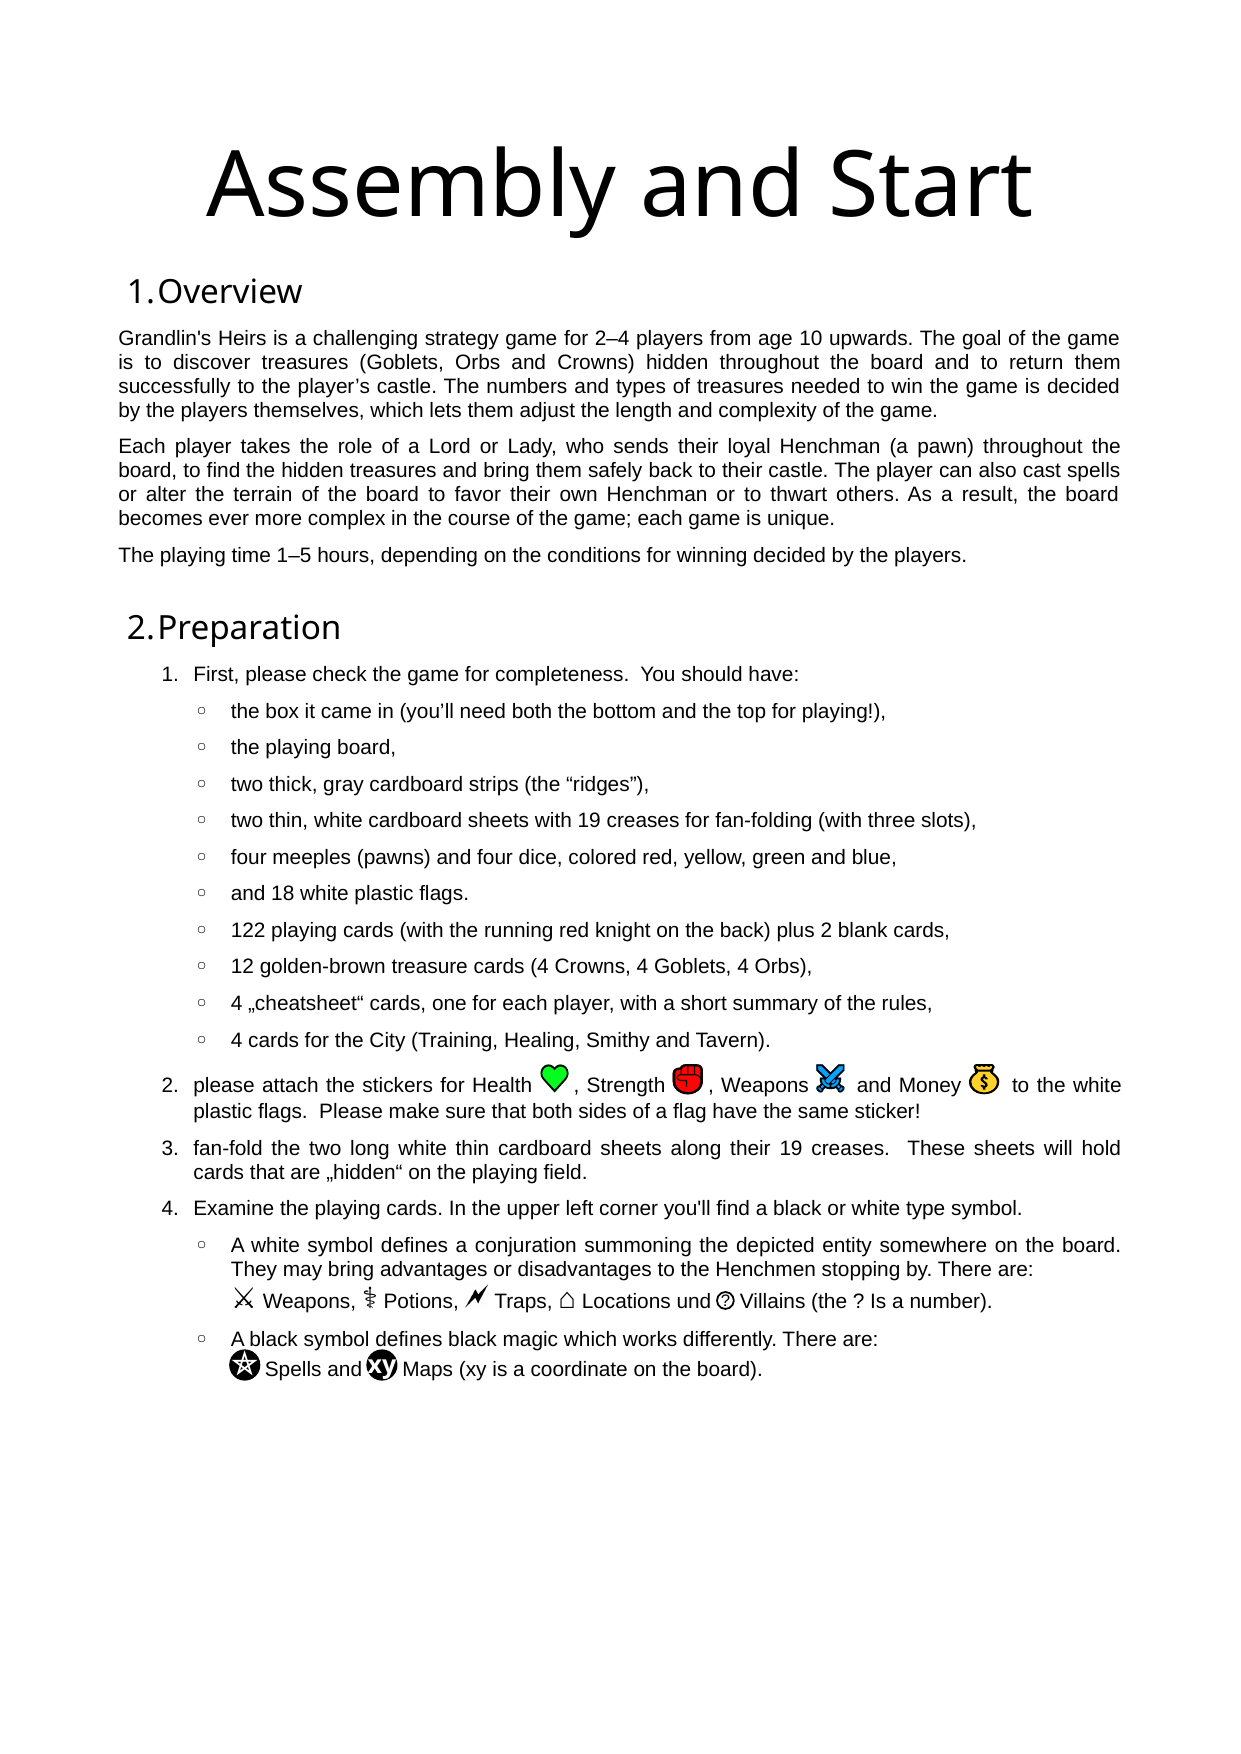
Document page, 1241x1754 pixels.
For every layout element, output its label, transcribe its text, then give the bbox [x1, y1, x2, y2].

list A black symbol defines black magic which works differently. There are: Spells and Maps (xy is a coordinate on the board). [193, 1327, 1122, 1381]
list 12 golden-brown treasure cards (4 Crowns, 4 Goblets, 4 Orbs), [193, 954, 1122, 978]
list 4 „cheatsheet“ cards, one for each player, with a short summary of the rules, [193, 991, 1122, 1015]
list the playing board, [193, 735, 1122, 759]
picture [464, 1282, 489, 1309]
list 4 cards for the City (Training, Healing, Smithy and Tavern). [193, 1027, 1122, 1052]
list four meeples (pawns) and four dice, colored red, yellow, green and blue, [193, 845, 1122, 869]
text Each player takes the role of a Lord or Lady, who sends their loyal Henchman (a pawn) throughout the board, to find the hidden treasures and bring them safely back to their castle. The player can also cast spells or alter the terrain of the board to favor their own Henchman or to thwart others. As a result, the board becomes ever more complex in the course of the game; each game is unique. [118, 434, 1122, 530]
subtitle Overview [118, 268, 1122, 313]
list please attach the stickers for Health , Strength , Weapons and Money to the white plastic flags. Please make sure that both sides of a flag have the same sticker! [156, 1064, 1122, 1123]
list Examine the playing cards. In the upper left corner you'll find a black or white type symbol. [156, 1196, 1122, 1220]
list 122 playing cards (with the running red knight on the back) plus 2 blank cards, [193, 918, 1122, 942]
list fan-fold the two long white thin cardboard sheets along their 19 creases. These sheets will hold cards that are „hidden“ on the playing field. [156, 1136, 1122, 1184]
text Grandlin's Heirs is a challenging strategy game for 2–4 players from age 10 upwards. The goal of the game is to discover treasures (Goblets, Orbs and Crowns) hidden throughout the board and to return them successfully to the player’s castle. The numbers and types of treasures needed to win the game is decided by the players themselves, which lets them adjust the length and complexity of the game. [118, 326, 1122, 422]
list two thick, gray cardboard strips (the “ridges”), [193, 772, 1122, 796]
list two thin, white cardboard sheets with 19 creases for fan-folding (with three slots), [193, 808, 1122, 832]
list and 18 white plastic flags. [193, 881, 1122, 905]
subtitle Preparation [118, 604, 1122, 649]
text Assembly and Start [118, 118, 1122, 243]
list First, please check the game for completeness. You should have: [156, 662, 1122, 686]
text The playing time 1–5 hours, depending on the conditions for winning decided by the players. [118, 543, 1122, 567]
list A white symbol defines a conjuration summoning the depicted entity somewhere on the board. They may bring advantages or disadvantages to the Henchmen stopping by. There are: ⚔ Weapons, ⚕ Potions, Traps, ⌂ Locations und Villains (the ? Is a number). [193, 1233, 1122, 1314]
list the box it came in (you’ll need both the bottom and the top for playing!), [193, 698, 1122, 722]
